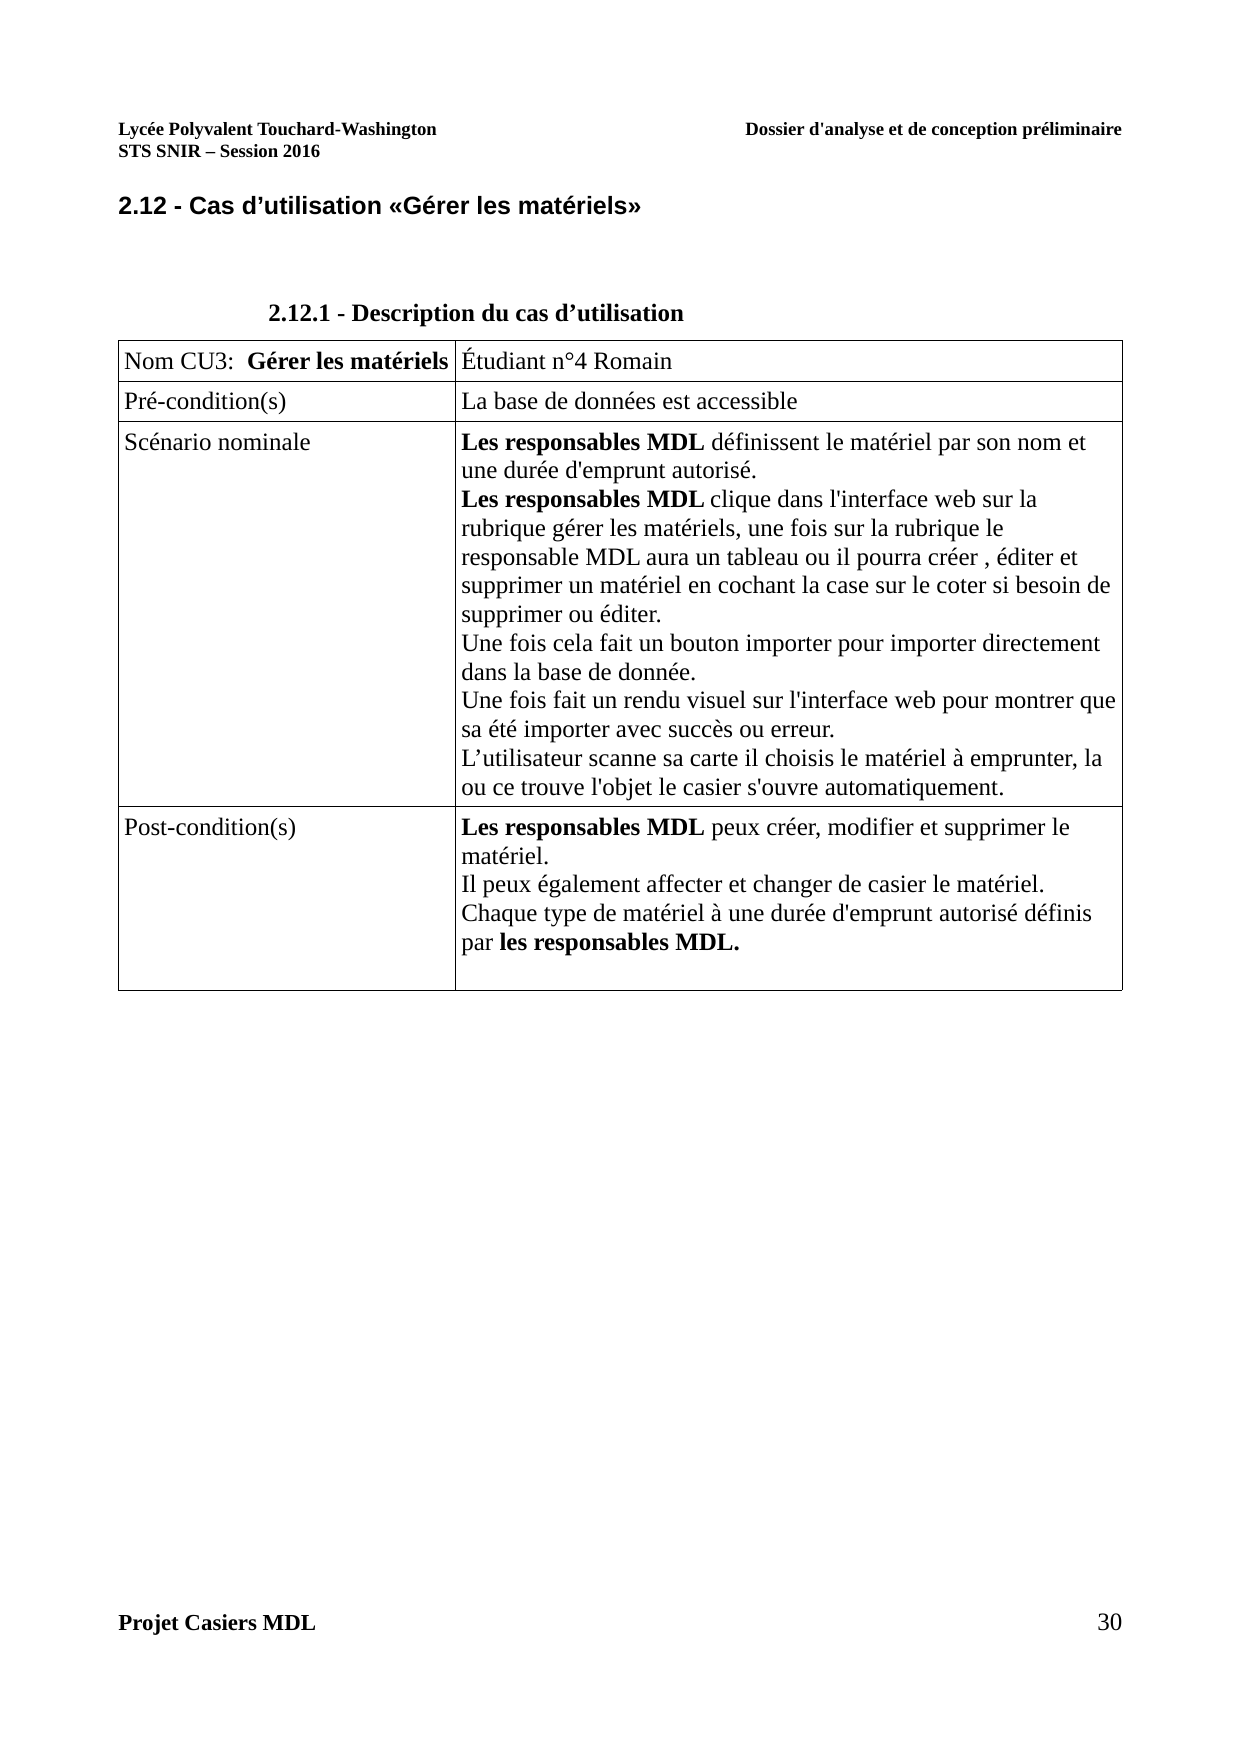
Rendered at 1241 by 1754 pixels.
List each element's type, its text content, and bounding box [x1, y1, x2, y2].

table_cell Pré-condition(s) [119, 382, 455, 421]
table_cell La base de données est accessible [456, 382, 1122, 421]
table_header Étudiant n°4 Romain [456, 341, 1122, 381]
table_header Nom CU3: Gérer les matériels [119, 341, 455, 381]
subtitle 2.12.1 - Description du cas d’utilisation [118, 294, 1122, 328]
table_cell Les responsables MDL peux créer, modifier et supprimer le matériel. Il peux également affecter et changer de casier le matériel. Chaque type de matériel à une durée d'emprunt autorisé définis par les responsables MDL. [456, 807, 1122, 990]
table_cell Les responsables MDL définissent le matériel par son nom et une durée d'emprunt autorisé. Les responsables MDL clique dans l'interface web sur la rubrique gérer les matériels, une fois sur la rubrique le responsable MDL aura un tableau ou il pourra créer , éditer et supprimer un matériel en cochant la case sur le coter si besoin de supprimer ou éditer. Une fois cela fait un bouton importer pour importer directement dans la base de donnée. Une fois fait un rendu visuel sur l'interface web pour montrer que sa été importer avec succès ou erreur. L’utilisateur scanne sa carte il choisis le matériel à emprunter, la ou ce trouve l'objet le casier s'ouvre automatiquement. [456, 422, 1122, 806]
table_cell Scénario nominale [119, 422, 455, 806]
table_cell Post-condition(s) [119, 807, 455, 990]
subtitle 2.12 - Cas d’utilisation «Gérer les matériels» [118, 191, 1122, 219]
